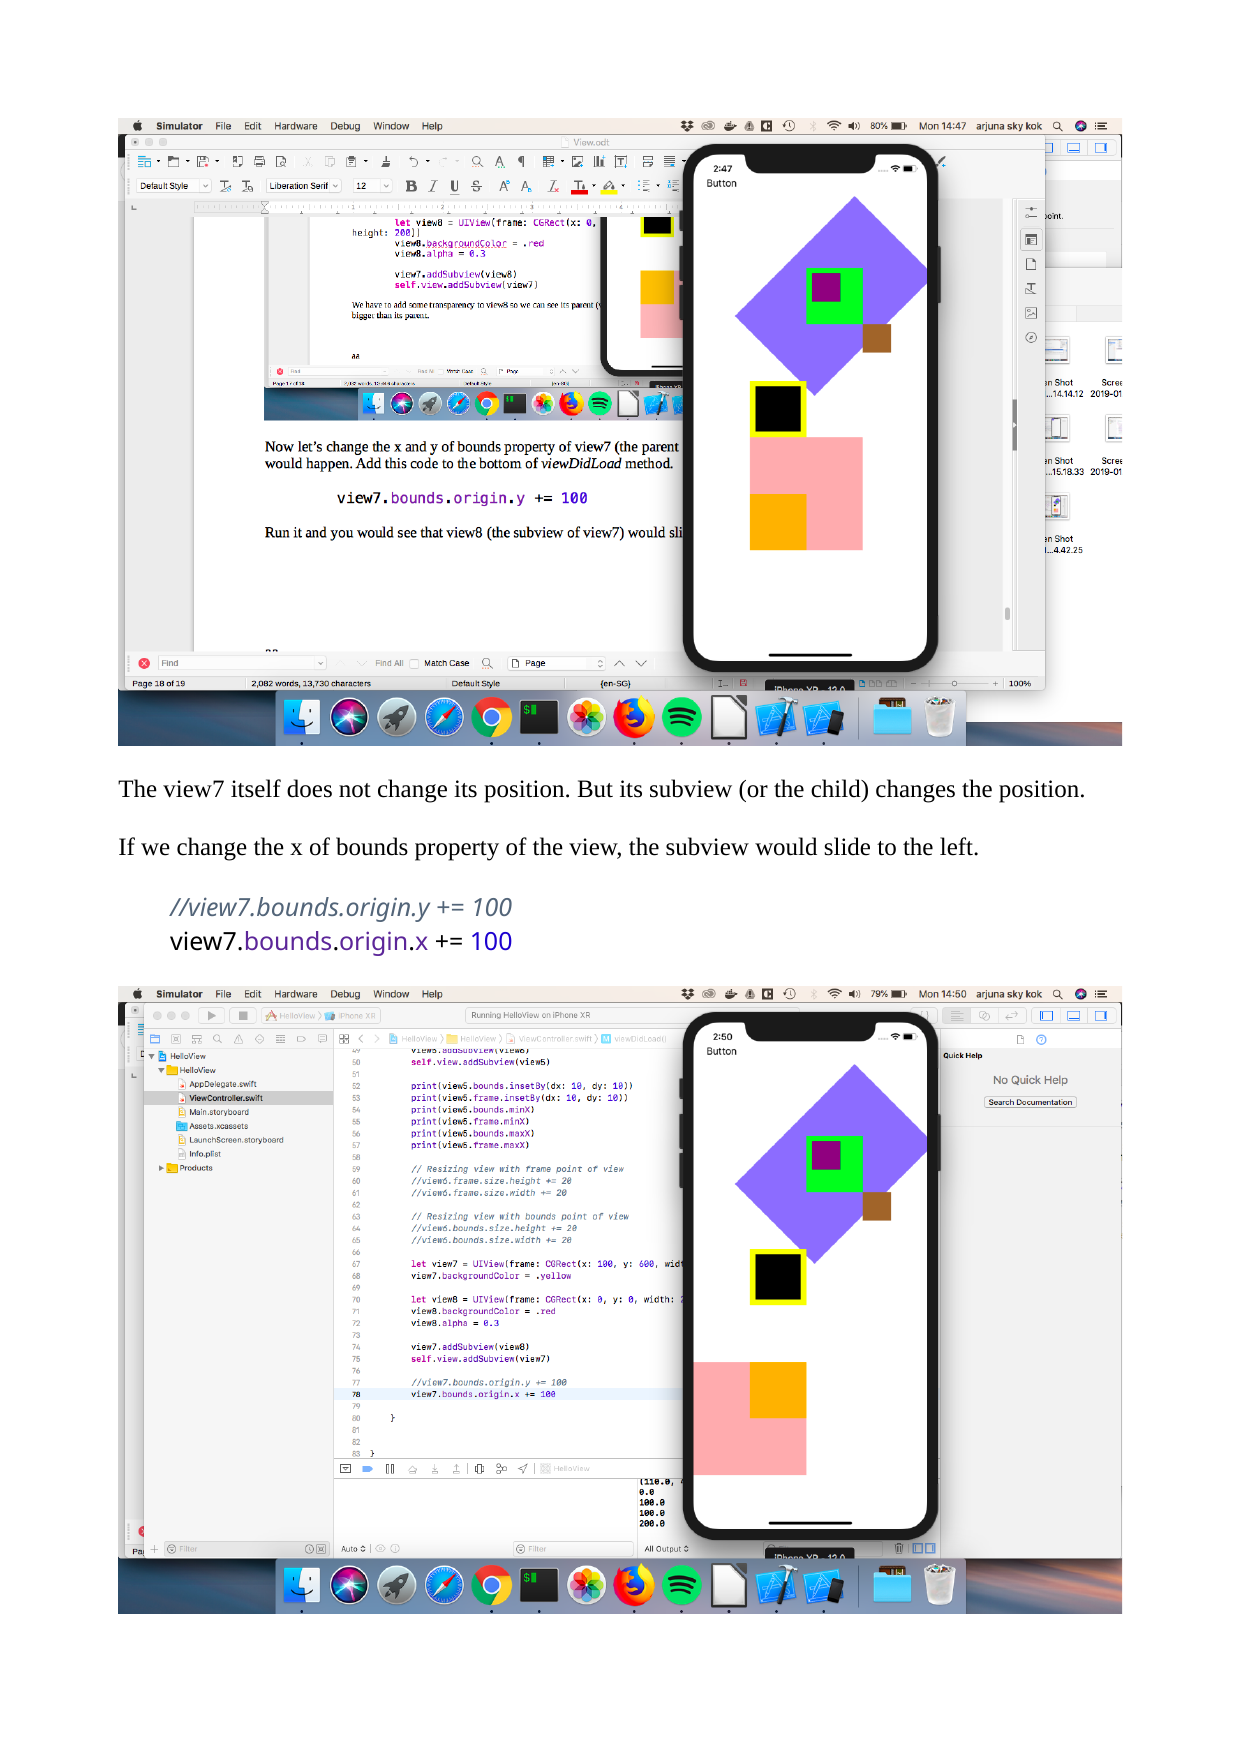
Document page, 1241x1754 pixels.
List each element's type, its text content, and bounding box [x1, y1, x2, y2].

text view7.bounds.origin.x += 100 [118, 923, 1122, 957]
picture [118, 118, 1123, 746]
text //view7.bounds.origin.y += 100 [118, 889, 1122, 923]
picture [118, 986, 1123, 1614]
text The view7 itself does not change its position. But its subview (or the child) changes the position. [118, 774, 1122, 803]
text If we change the x of bounds property of the view, the subview would slide to the left. [118, 832, 1122, 861]
